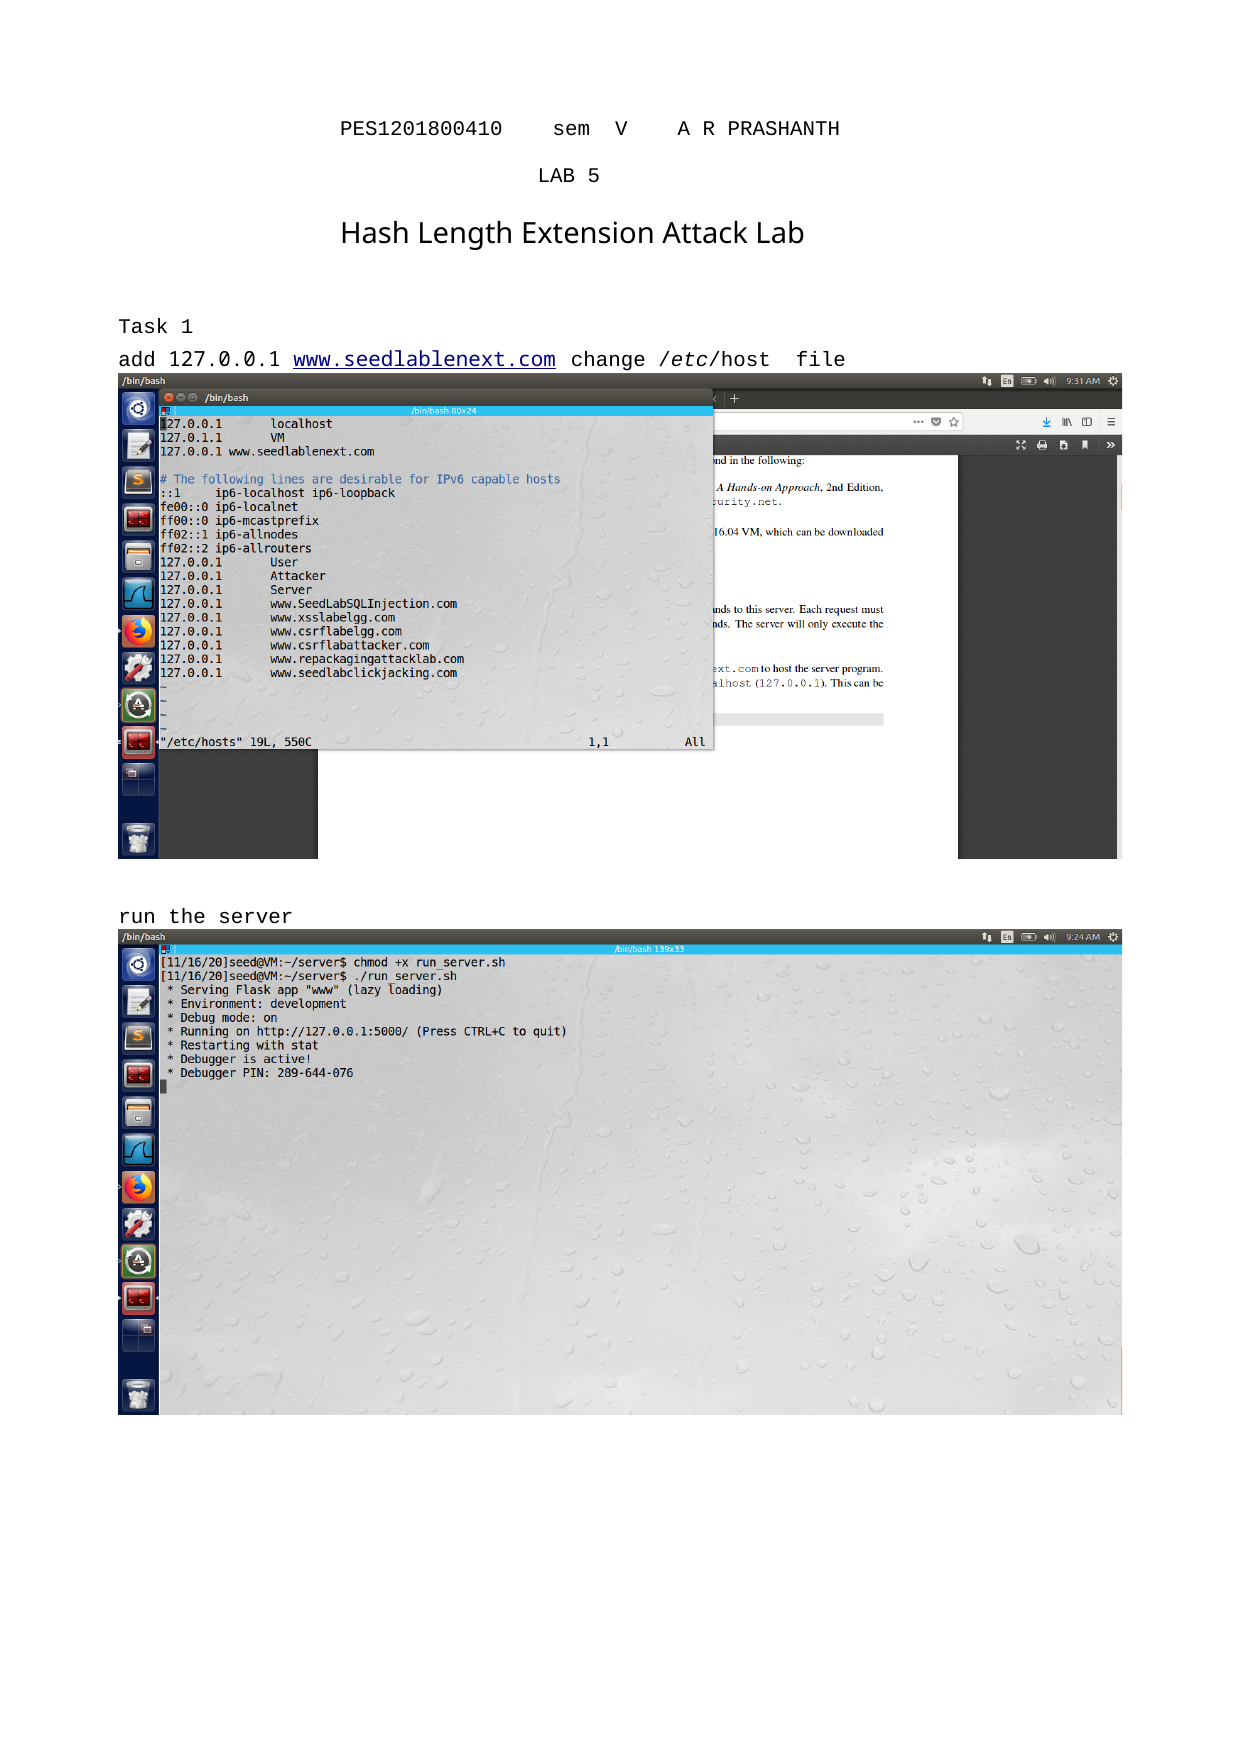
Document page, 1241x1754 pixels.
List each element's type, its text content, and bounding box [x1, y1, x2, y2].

text run the server [118, 906, 1122, 929]
picture [118, 929, 1123, 1415]
text PES1201800410 sem V A R PRASHANTH [118, 118, 1122, 142]
text add 127.0.0.1 www.seedlablenext.com change /etc/host file [118, 339, 1122, 373]
picture [118, 373, 1123, 859]
text Hash Length Extension Attack Lab [118, 213, 1122, 252]
text Task 1 [118, 316, 1122, 339]
text LAB 5 [118, 165, 1122, 189]
